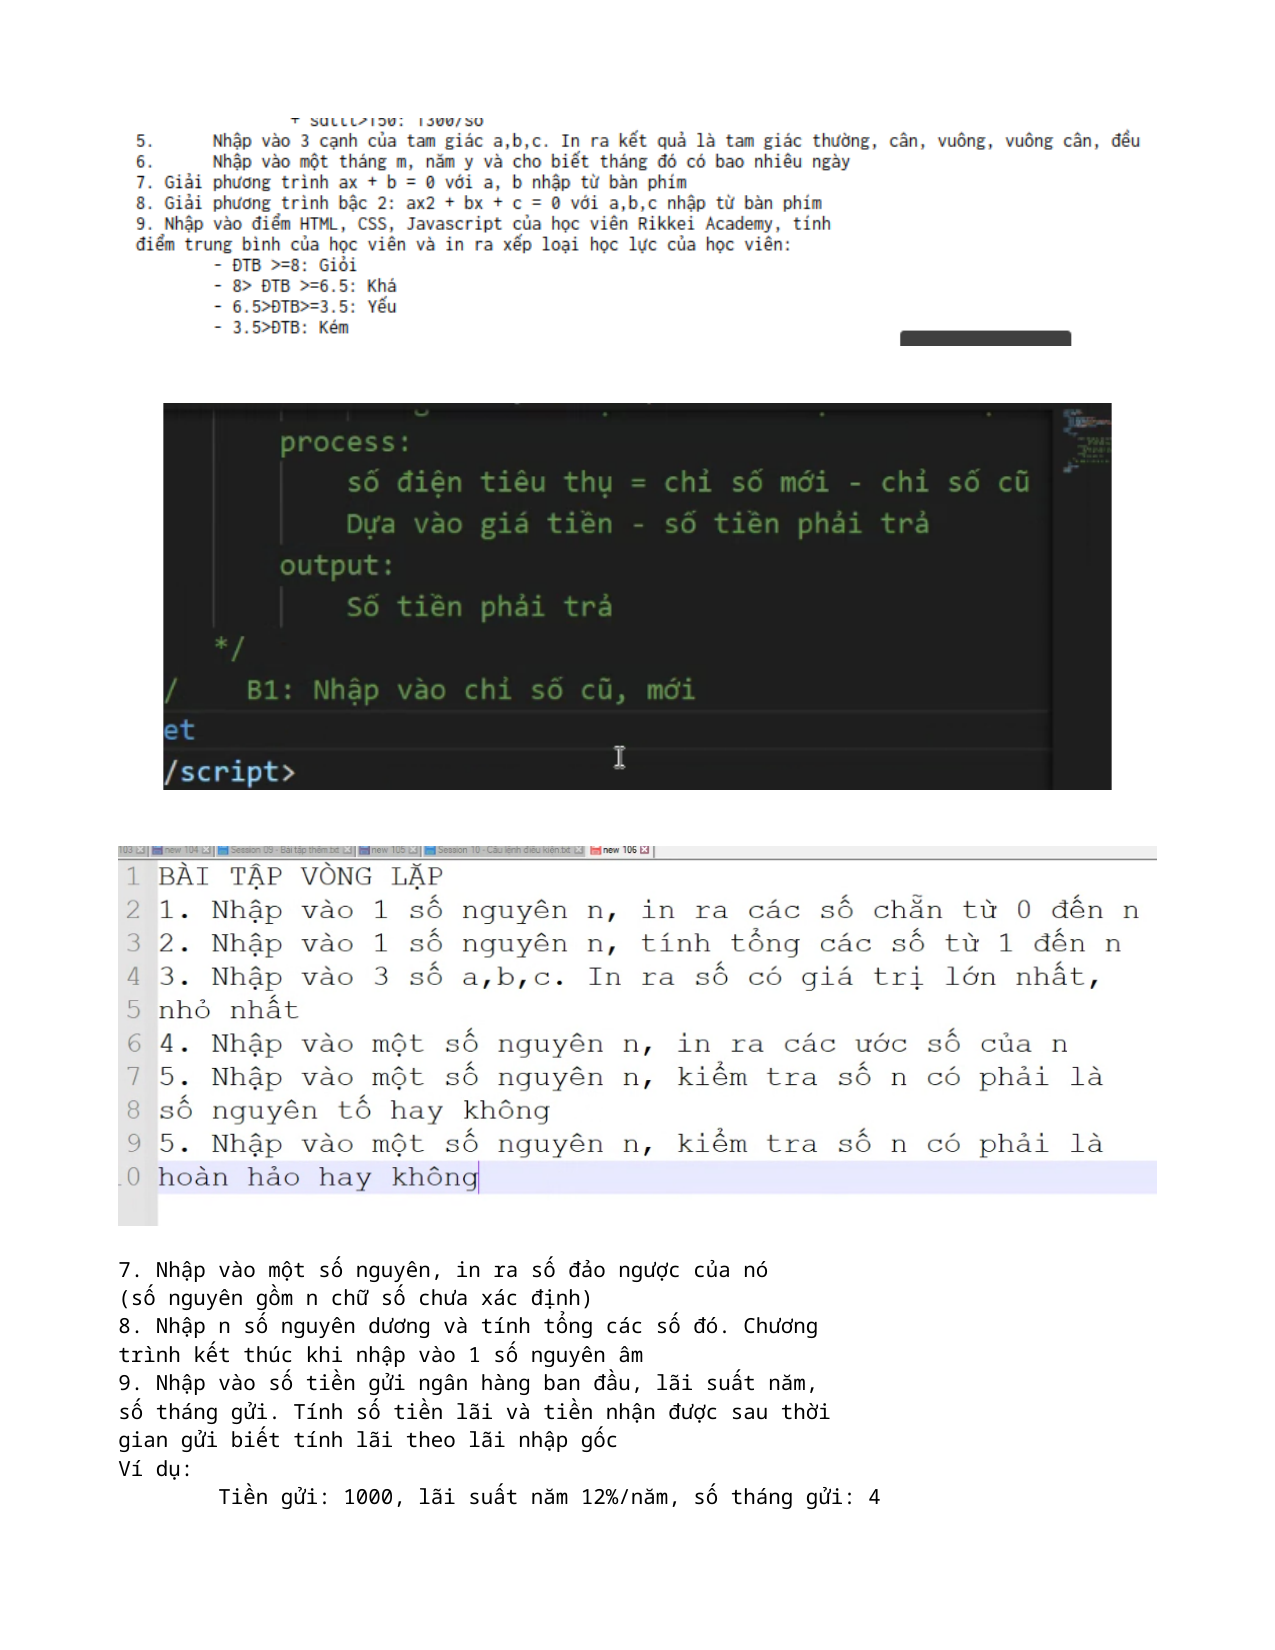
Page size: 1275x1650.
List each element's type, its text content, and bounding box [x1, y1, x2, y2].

text gian gửi biết tính lãi theo lãi nhập gốc [118, 1425, 1157, 1454]
picture [163, 403, 1112, 790]
text Ví dụ: [118, 1454, 1157, 1482]
text trình kết thúc khi nhập vào 1 số nguyên âm [118, 1340, 1157, 1368]
text 7. Nhập vào một số nguyên, in ra số đảo ngược của nó [118, 1255, 1157, 1283]
picture [118, 846, 1157, 1226]
text 9. Nhập vào số tiền gửi ngân hàng ban đầu, lãi suất năm, [118, 1368, 1157, 1397]
text (số nguyên gồm n chữ số chưa xác định) [118, 1283, 1157, 1312]
picture [118, 118, 1157, 346]
text số tháng gửi. Tính số tiền lãi và tiền nhận được sau thời [118, 1397, 1157, 1425]
text Tiền gửi: 1000, lãi suất năm 12%/năm, số tháng gửi: 4 [118, 1482, 1157, 1511]
text 8. Nhập n số nguyên dương và tính tổng các số đó. Chương [118, 1312, 1157, 1340]
